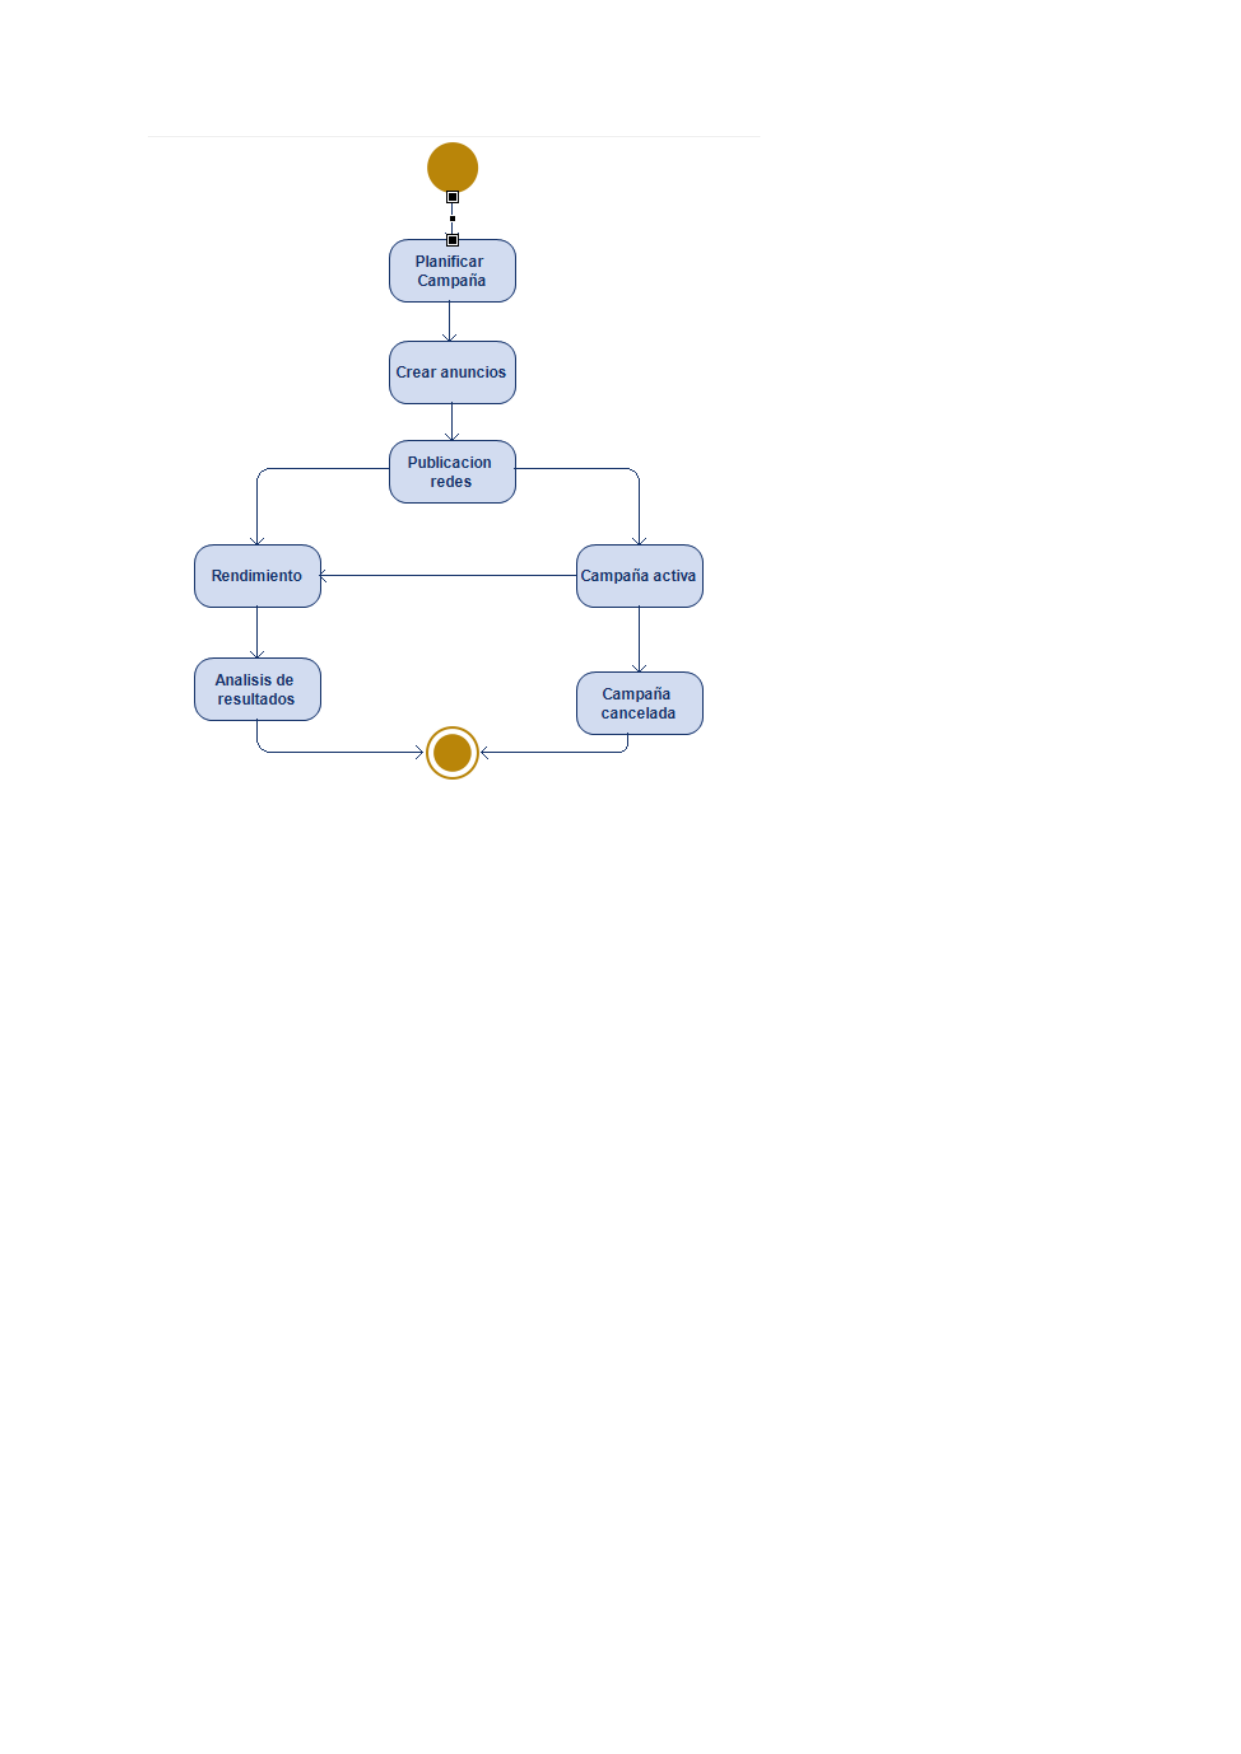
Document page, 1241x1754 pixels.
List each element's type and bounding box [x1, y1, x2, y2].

picture [147, 136, 761, 795]
